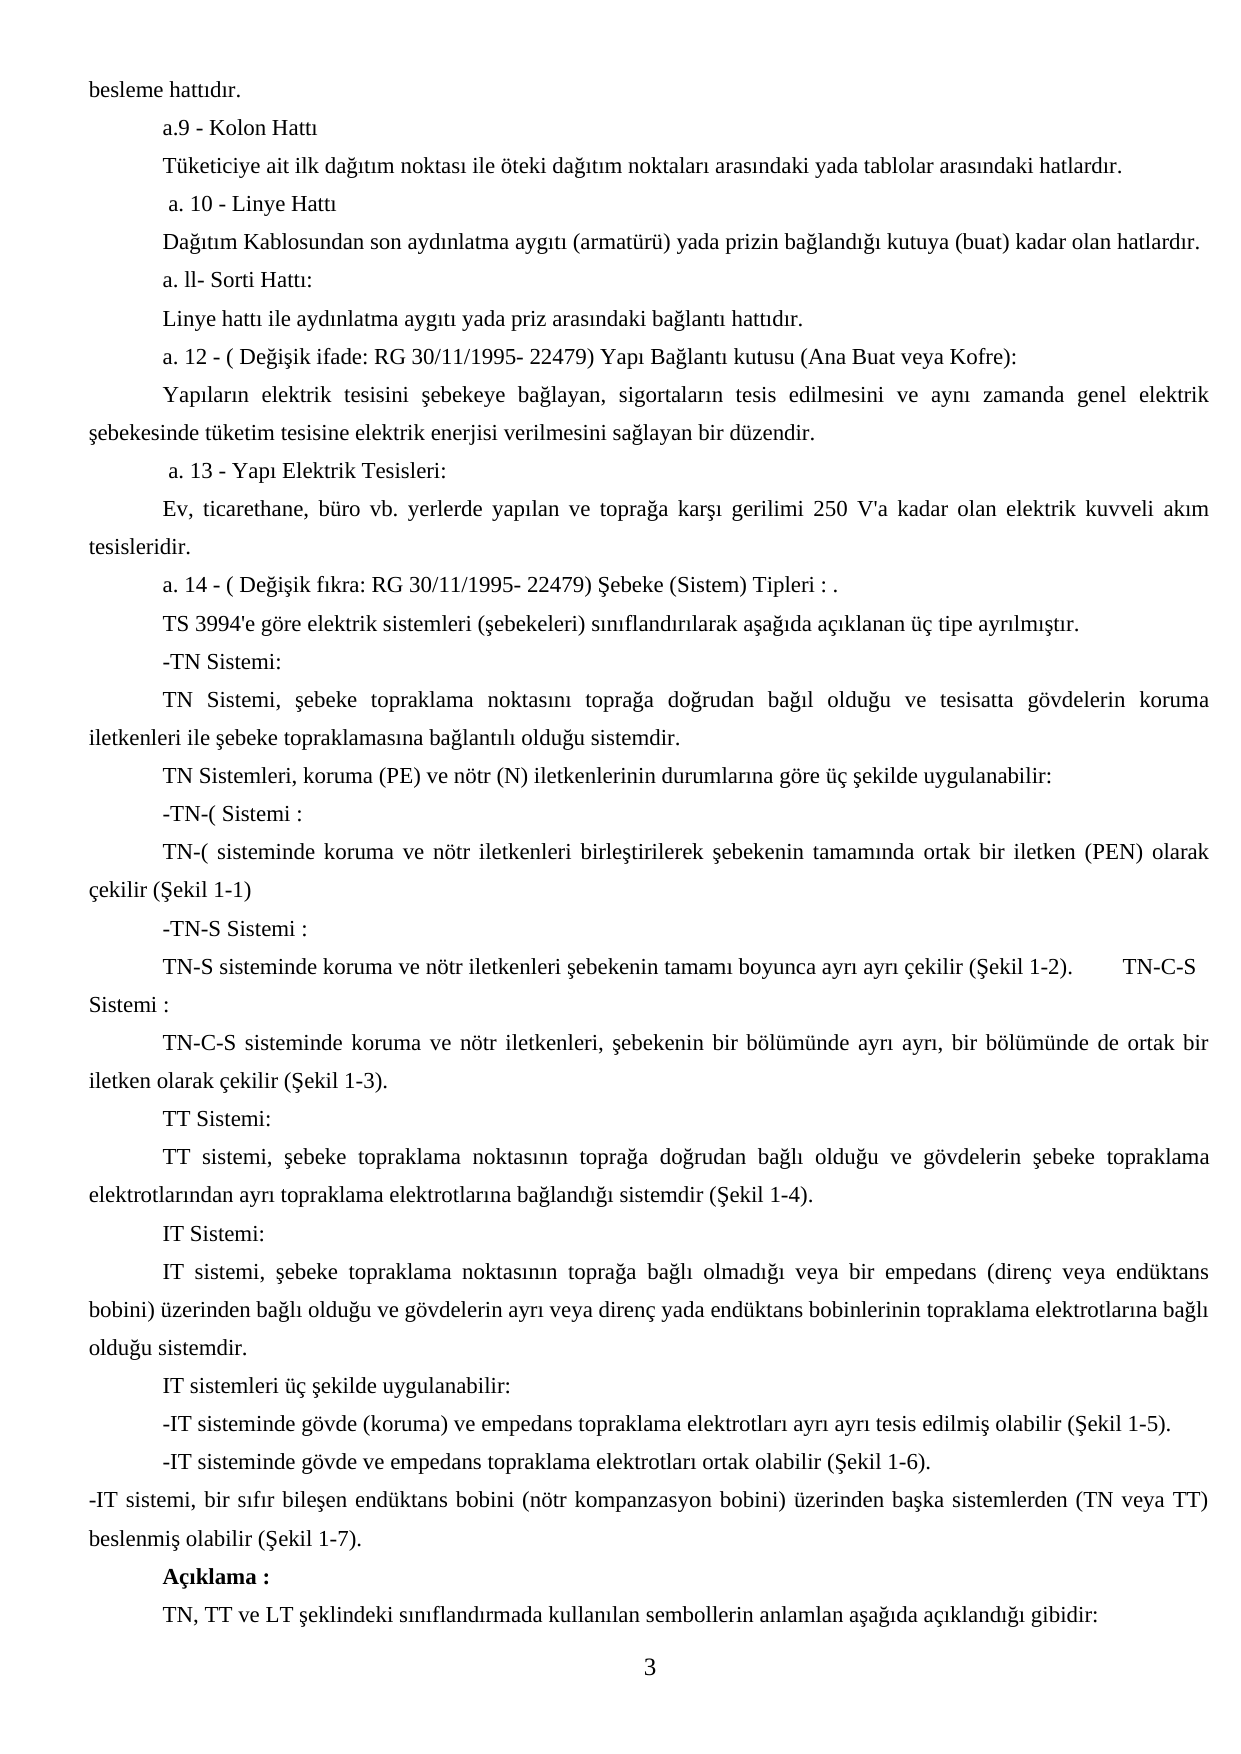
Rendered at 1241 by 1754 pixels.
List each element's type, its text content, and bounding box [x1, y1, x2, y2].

text IT sistemi, şebeke topraklama noktasının toprağa bağlı olmadığı veya bir empedans (direnç veya endüktans bobini) üzerinden bağlı olduğu ve gövdelerin ayrı veya direnç yada endüktans bobinlerinin topraklama elektrotlarına bağlı olduğu sistemdir. [88, 1259, 1211, 1360]
text -TN-( Sistemi : [88, 801, 1211, 827]
text a. ll- Sorti Hattı: [88, 267, 1211, 293]
text a. 10 - Linye Hattı [88, 191, 1211, 217]
text Açıklama : [88, 1564, 1211, 1589]
text a. 14 - ( Değişik fıkra: RG 30/11/1995- 22479) Şebeke (Sistem) Tipleri : . [88, 572, 1211, 598]
text a. 12 - ( Değişik ifade: RG 30/11/1995- 22479) Yapı Bağlantı kutusu (Ana Buat veya Kofre): [88, 344, 1211, 369]
text Linye hattı ile aydınlatma aygıtı yada priz arasındaki bağlantı hattıdır. [88, 306, 1211, 331]
text TN-( sisteminde koruma ve nötr iletkenleri birleştirilerek şebekenin tamamında ortak bir iletken (PEN) olarak çekilir (Şekil 1-1) [88, 839, 1211, 903]
text TN Sistemleri, koruma (PE) ve nötr (N) iletkenlerinin durumlarına göre üç şekilde uygulanabilir: [88, 763, 1211, 788]
text TN-S sisteminde koruma ve nötr iletkenleri şebekenin tamamı boyunca ayrı ayrı çekilir (Şekil 1-2). TN-C-S Sistemi : [88, 954, 1211, 1017]
text IT sistemleri üç şekilde uygulanabilir: [88, 1373, 1211, 1398]
text TN, TT ve LT şeklindeki sınıflandırmada kullanılan sembollerin anlamlan aşağıda açıklandığı gibidir: [88, 1602, 1211, 1627]
text Yapıların elektrik tesisini şebekeye bağlayan, sigortaların tesis edilmesini ve aynı zamanda genel elektrik şebekesinde tüketim tesisine elektrik enerjisi verilmesini sağlayan bir düzendir. [88, 382, 1211, 445]
text Ev, ticarethane, büro vb. yerlerde yapılan ve toprağa karşı gerilimi 250 V'a kadar olan elektrik kuvveli akım tesisleridir. [88, 496, 1211, 560]
text -IT sistemi, bir sıfır bileşen endüktans bobini (nötr kompanzasyon bobini) üzerinden başka sistemlerden (TN veya TT) beslenmiş olabilir (Şekil 1-7). [88, 1487, 1211, 1551]
text besleme hattıdır. [88, 77, 1211, 102]
text IT Sistemi: [88, 1221, 1211, 1246]
text TN Sistemi, şebeke topraklama noktasını toprağa doğrudan bağıl olduğu ve tesisatta gövdelerin koruma iletkenleri ile şebeke topraklamasına bağlantılı olduğu sistemdir. [88, 687, 1211, 750]
text Dağıtım Kablosundan son aydınlatma aygıtı (armatürü) yada prizin bağlandığı kutuya (buat) kadar olan hatlardır. [88, 229, 1211, 255]
text -TN Sistemi: [88, 649, 1211, 674]
text TN-C-S sisteminde koruma ve nötr iletkenleri, şebekenin bir bölümünde ayrı ayrı, bir bölümünde de ortak bir iletken olarak çekilir (Şekil 1-3). [88, 1030, 1211, 1093]
text TT sistemi, şebeke topraklama noktasının toprağa doğrudan bağlı olduğu ve gövdelerin şebeke topraklama elektrotlarından ayrı topraklama elektrotlarına bağlandığı sistemdir (Şekil 1-4). [88, 1144, 1211, 1208]
text TT Sistemi: [88, 1106, 1211, 1132]
text -IT sisteminde gövde ve empedans topraklama elektrotları ortak olabilir (Şekil 1-6). [88, 1449, 1211, 1475]
text -TN-S Sistemi : [88, 916, 1211, 941]
text -IT sisteminde gövde (koruma) ve empedans topraklama elektrotları ayrı ayrı tesis edilmiş olabilir (Şekil 1-5). [88, 1411, 1211, 1437]
text a.9 - Kolon Hattı [88, 115, 1211, 140]
text a. 13 - Yapı Elektrik Tesisleri: [88, 458, 1211, 483]
text Tüketiciye ait ilk dağıtım noktası ile öteki dağıtım noktaları arasındaki yada tablolar arasındaki hatlardır. [88, 153, 1211, 178]
text TS 3994'e göre elektrik sistemleri (şebekeleri) sınıflandırılarak aşağıda açıklanan üç tipe ayrılmıştır. [88, 611, 1211, 636]
